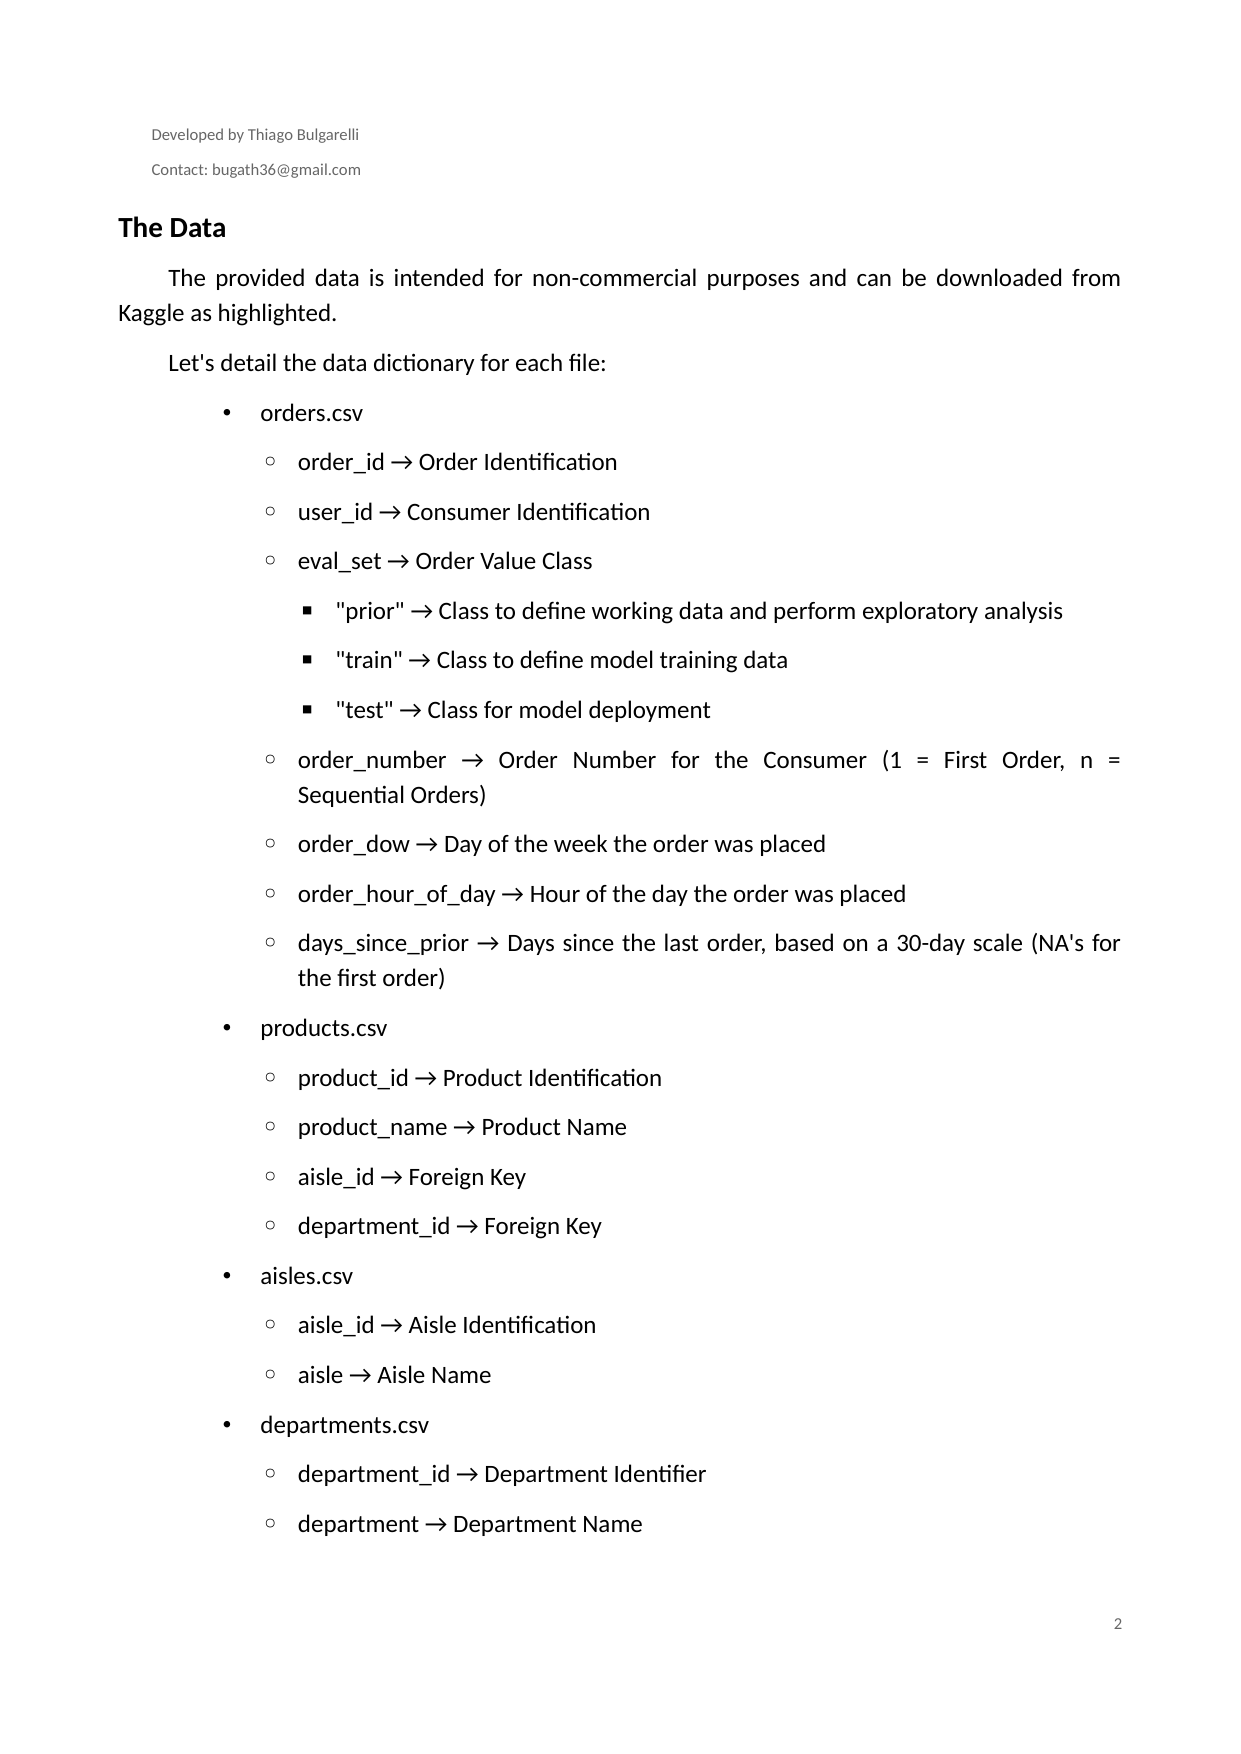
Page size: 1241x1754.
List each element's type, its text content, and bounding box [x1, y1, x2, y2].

list aisles.csv [223, 1260, 1122, 1291]
list orders.csv [223, 397, 1122, 427]
list days_since_prior → Days since the last order, based on a 30-day scale (NA's for the first order) [260, 927, 1122, 993]
list department_id → Department Identifier [260, 1458, 1122, 1489]
list departments.csv [223, 1409, 1122, 1439]
list aisle → Aisle Name [260, 1359, 1122, 1390]
list department → Department Name [260, 1508, 1122, 1538]
list aisle_id → Aisle Identification [260, 1309, 1122, 1340]
list eval_set → Order Value Class [260, 545, 1122, 576]
list order_hour_of_day → Hour of the day the order was placed [260, 878, 1122, 908]
list products.csv [223, 1012, 1122, 1043]
list order_id → Order Identification [260, 446, 1122, 477]
list product_id → Product Identification [260, 1062, 1122, 1092]
list "train" → Class to define model training data [298, 644, 1122, 675]
text The provided data is intended for non-commercial purposes and can be downloaded from Kaggle as highlighted. [118, 262, 1122, 328]
list user_id → Consumer Identification [260, 496, 1122, 526]
list product_name → Product Name [260, 1111, 1122, 1142]
subtitle The Data [118, 209, 1122, 245]
list department_id → Foreign Key [260, 1210, 1122, 1241]
list "test" → Class for model deployment [298, 694, 1122, 725]
list aisle_id → Foreign Key [260, 1161, 1122, 1191]
list "prior" → Class to define working data and perform exploratory analysis [298, 595, 1122, 626]
list order_number → Order Number for the Consumer (1 = First Order, n = Sequential Orders) [260, 744, 1122, 809]
text Let's detail the data dictionary for each file: [118, 347, 1122, 378]
list order_dow → Day of the week the order was placed [260, 828, 1122, 859]
